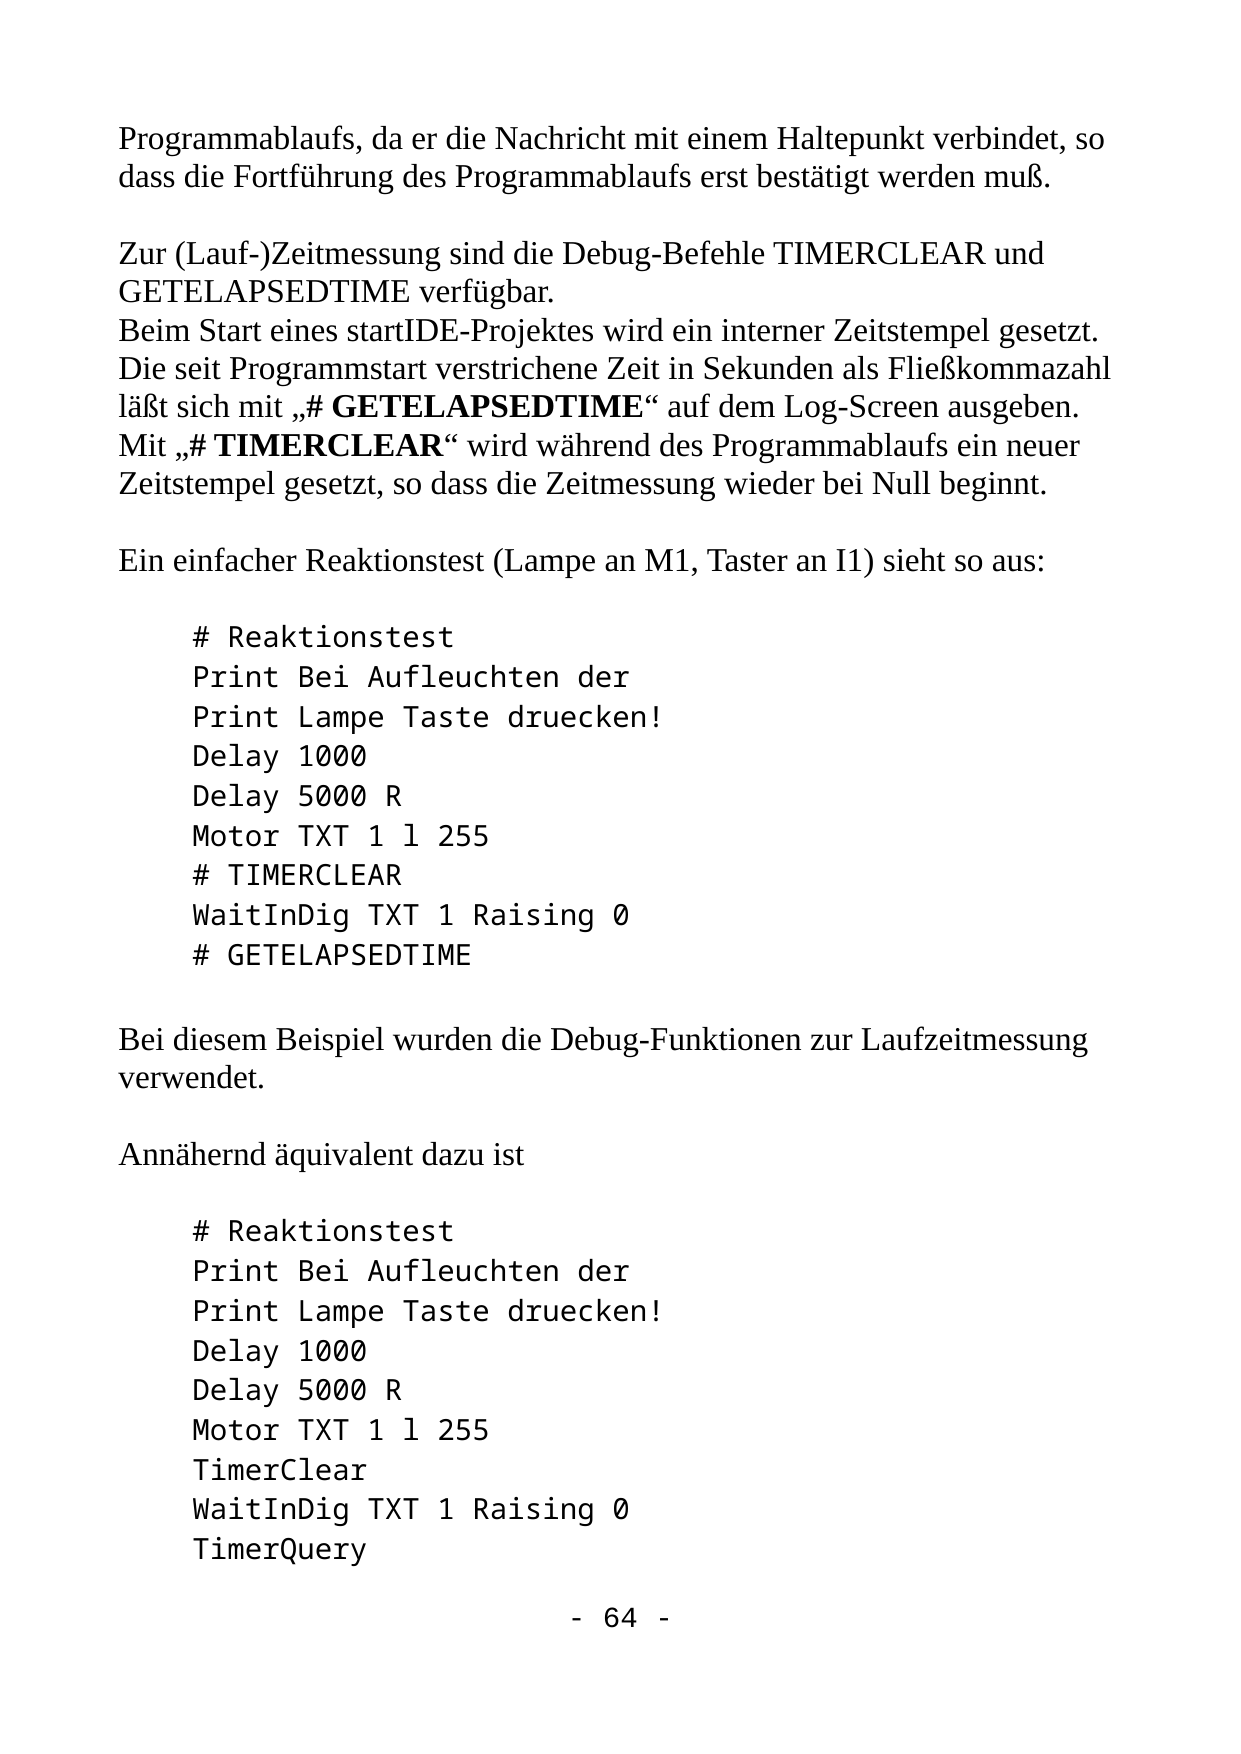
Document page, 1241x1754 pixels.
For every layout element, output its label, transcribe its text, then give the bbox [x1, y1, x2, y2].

text Beim Start eines startIDE-Projektes wird ein interner Zeitstempel gesetzt. Die seit Programmstart verstrichene Zeit in Sekunden als Fließkommazahl läßt sich mit „# GETELAPSEDTIME“ auf dem Log-Screen ausgeben. [118, 310, 1122, 425]
text Programmablaufs, da er die Nachricht mit einem Haltepunkt verbindet, so dass die Fortführung des Programmablaufs erst bestätigt werden muß. [118, 118, 1122, 195]
text Mit „# TIMERCLEAR“ wird während des Programmablaufs ein neuer Zeitstempel gesetzt, so dass die Zeitmessung wieder bei Null beginnt. [118, 425, 1122, 501]
text Ein einfacher Reaktionstest (Lampe an M1, Taster an I1) sieht so aus: [118, 540, 1122, 578]
text # Reaktionstest Print Bei Aufleuchten der Print Lampe Taste druecken! Delay 1000 Delay 5000 R Motor TXT 1 l 255 TimerClear WaitInDig TXT 1 Raising 0 TimerQuery [118, 1211, 1122, 1568]
text # Reaktionstest Print Bei Aufleuchten der Print Lampe Taste druecken! Delay 1000 Delay 5000 R Motor TXT 1 l 255 # TIMERCLEAR WaitInDig TXT 1 Raising 0 # GETELAPSEDTIME [118, 616, 1122, 1019]
text Bei diesem Beispiel wurden die Debug-Funktionen zur Laufzeitmessung verwendet. [118, 1019, 1122, 1096]
text Zur (Lauf-)Zeitmessung sind die Debug-Befehle TIMERCLEAR und GETELAPSEDTIME verfügbar. [118, 233, 1122, 310]
text Annähernd äquivalent dazu ist [118, 1134, 1122, 1172]
